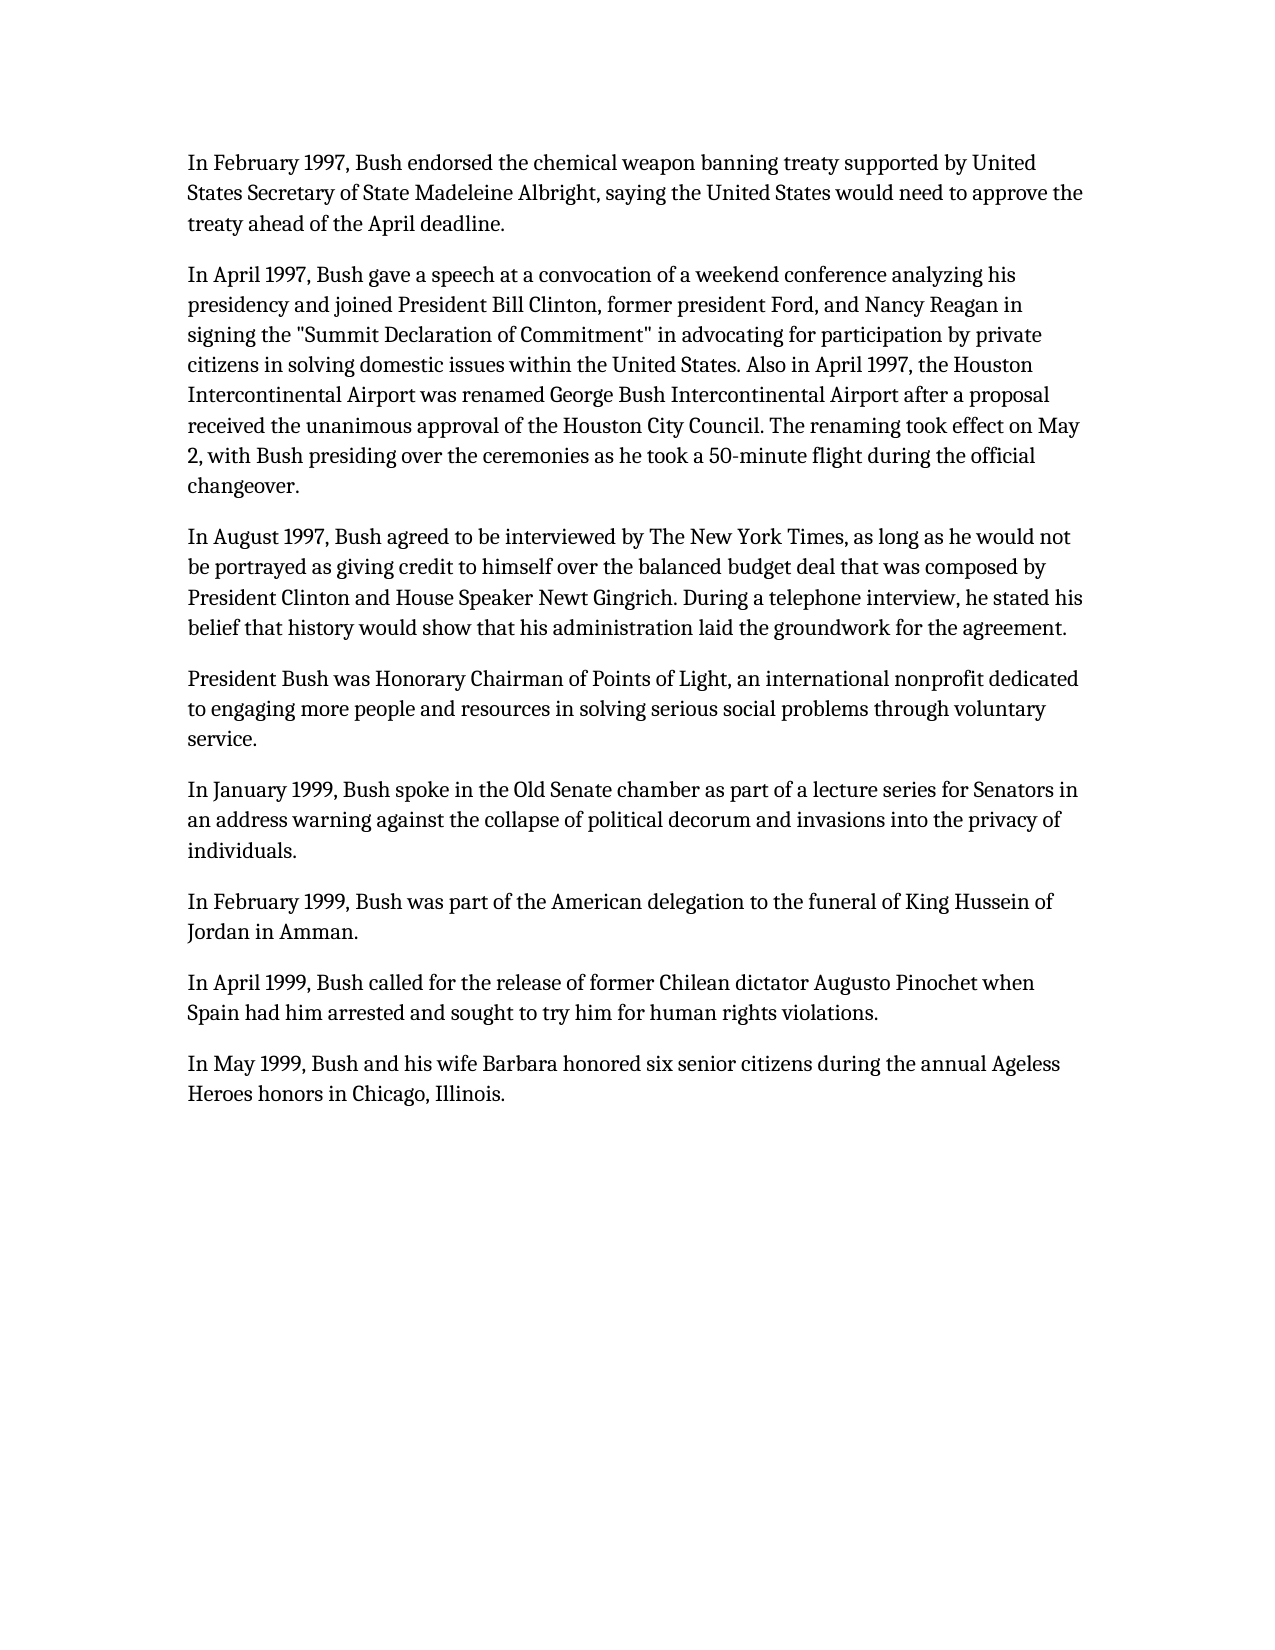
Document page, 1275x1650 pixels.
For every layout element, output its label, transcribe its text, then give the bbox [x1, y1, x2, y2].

text In April 1999, Bush called for the release of former Chilean dictator Augusto Pinochet when Spain had him arrested and sought to try him for human rights violations. [187, 970, 1087, 1026]
text In February 1997, Bush endorsed the chemical weapon banning treaty supported by United States Secretary of State Madeleine Albright, saying the United States would need to approve the treaty ahead of the April deadline. [187, 150, 1087, 237]
text In May 1999, Bush and his wife Barbara honored six senior citizens during the annual Ageless Heroes honors in Chicago, Illinois. [187, 1051, 1087, 1108]
text In April 1997, Bush gave a speech at a convocation of a weekend conference analyzing his presidency and joined President Bill Clinton, former president Ford, and Nancy Reagan in signing the "Summit Declaration of Commitment" in advocating for participation by private citizens in solving domestic issues within the United States. Also in April 1997, the Houston Intercontinental Airport was renamed George Bush Intercontinental Airport after a proposal received the unanimous approval of the Houston City Council. The renaming took effect on May 2, with Bush presiding over the ceremonies as he took a 50-minute flight during the official changeover. [187, 261, 1087, 499]
text In January 1999, Bush spoke in the Old Senate chamber as part of a lecture series for Senators in an address warning against the collapse of political decorum and invasions into the privacy of individuals. [187, 777, 1087, 864]
text President Bush was Honorary Chairman of Points of Light, an international nonprofit dedicated to engaging more people and resources in solving serious social problems through voluntary service. [187, 666, 1087, 752]
text In February 1999, Bush was part of the American delegation to the funeral of King Hussein of Jordan in Amman. [187, 888, 1087, 945]
text In August 1997, Bush agreed to be interviewed by The New York Times, as long as he would not be portrayed as giving credit to himself over the balanced budget deal that was composed by President Clinton and House Speaker Newt Gingrich. During a telephone interview, he stated his belief that history would show that his administration laid the groundwork for the agreement. [187, 524, 1087, 641]
